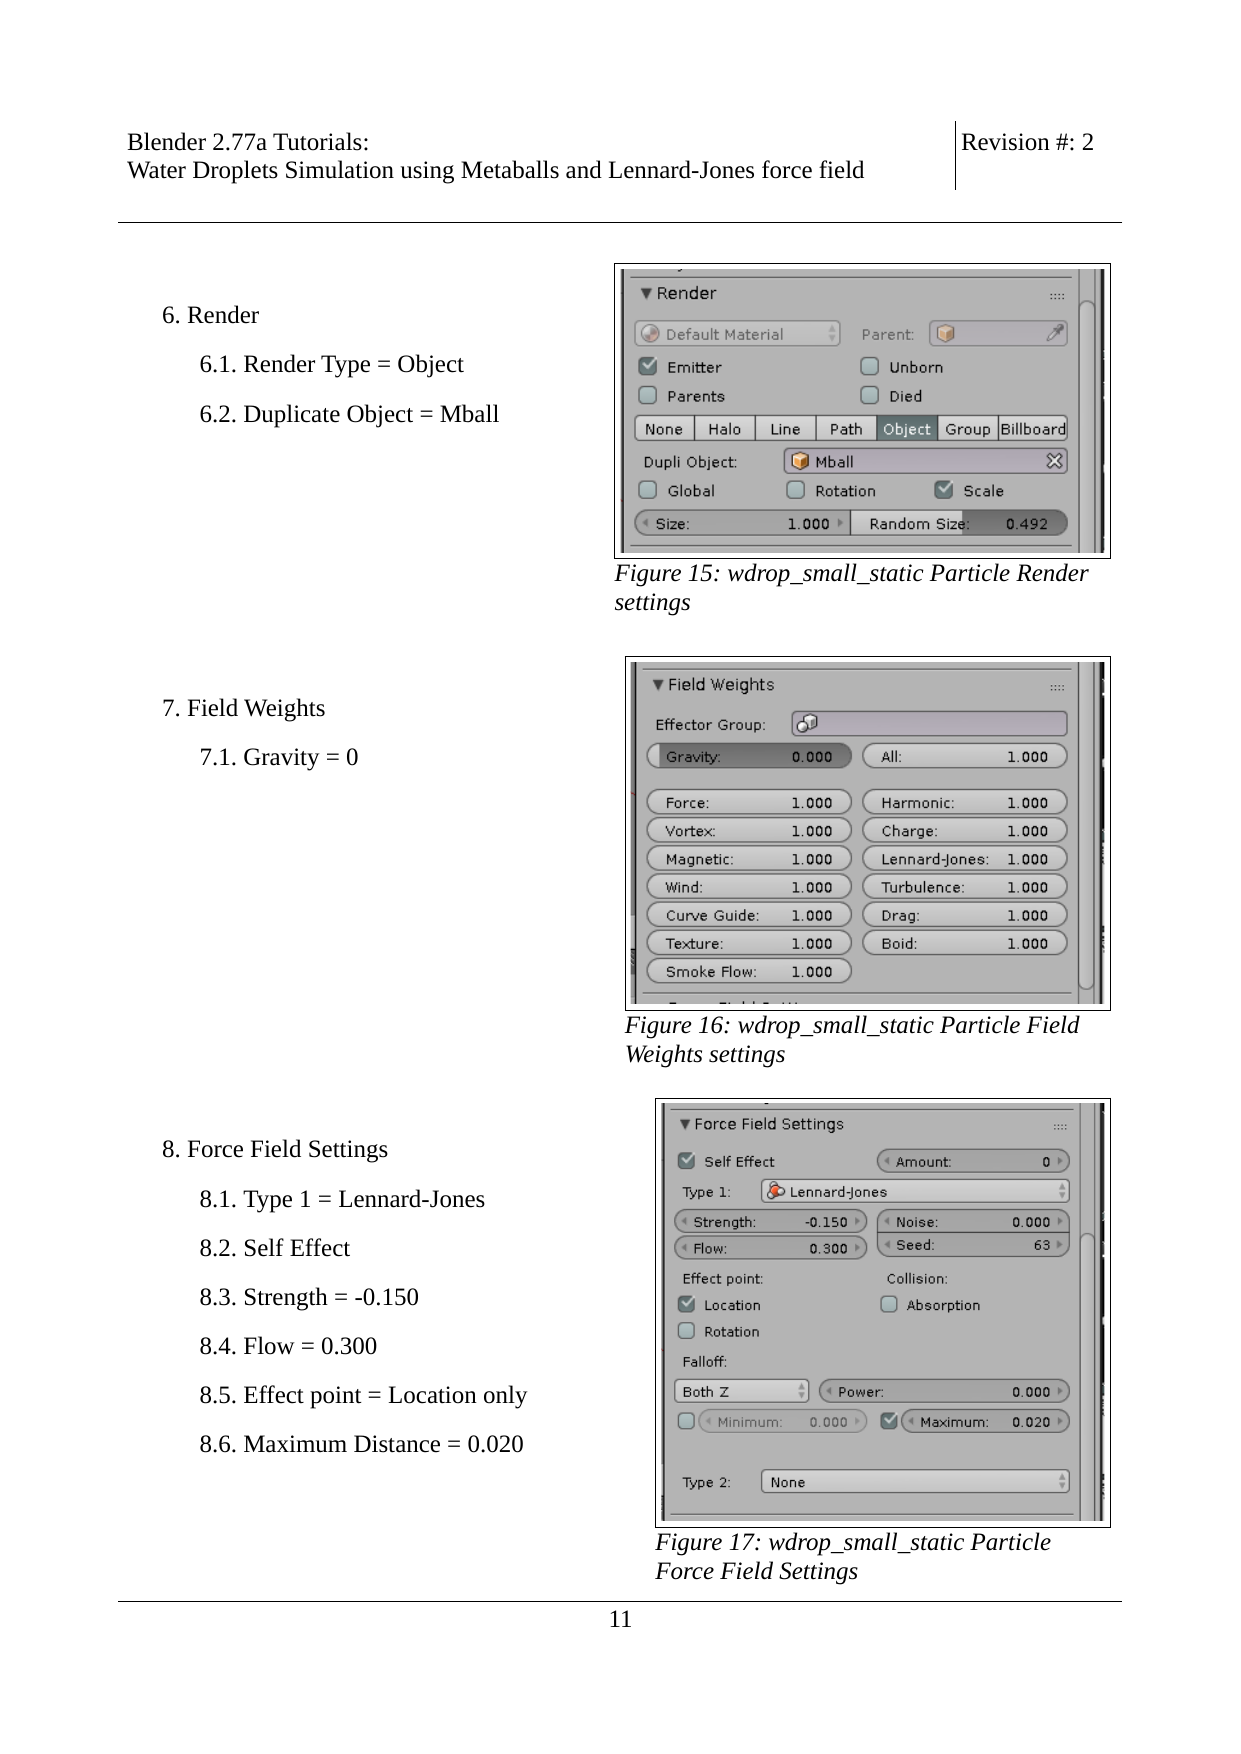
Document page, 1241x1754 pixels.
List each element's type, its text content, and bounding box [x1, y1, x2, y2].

list Maximum Distance = 0.020 [193, 1429, 655, 1458]
text Figure 16: wdrop_small_static Particle Field Weights settings [624, 657, 1111, 1067]
list Gravity = 0 [193, 742, 624, 771]
list Self Effect [193, 1233, 655, 1261]
text [615, 264, 1110, 558]
list [1111, 301, 1122, 329]
list Strength = -0.150 [193, 1282, 655, 1311]
list Render [156, 301, 614, 329]
text Figure 17: wdrop_small_static Particle Force Field Settings [655, 1528, 1111, 1584]
picture [630, 662, 1105, 1004]
list Duplicate Object = Mball [193, 399, 614, 427]
list [1111, 742, 1122, 771]
list Force Field Settings [156, 1134, 655, 1163]
picture [661, 1103, 1105, 1521]
list [1111, 1233, 1122, 1261]
list [1111, 693, 1122, 722]
text [656, 1099, 1110, 1527]
list Flow = 0.300 [193, 1331, 655, 1359]
list Effect point = Location only [193, 1380, 655, 1409]
list Field Weights [156, 693, 624, 722]
text Figure 15: wdrop_small_static Particle Render settings [614, 559, 1111, 616]
picture [620, 269, 1105, 553]
list Render Type = Object [193, 349, 614, 378]
list [1111, 1331, 1122, 1359]
list Type 1 = Lennard-Jones [193, 1184, 655, 1212]
